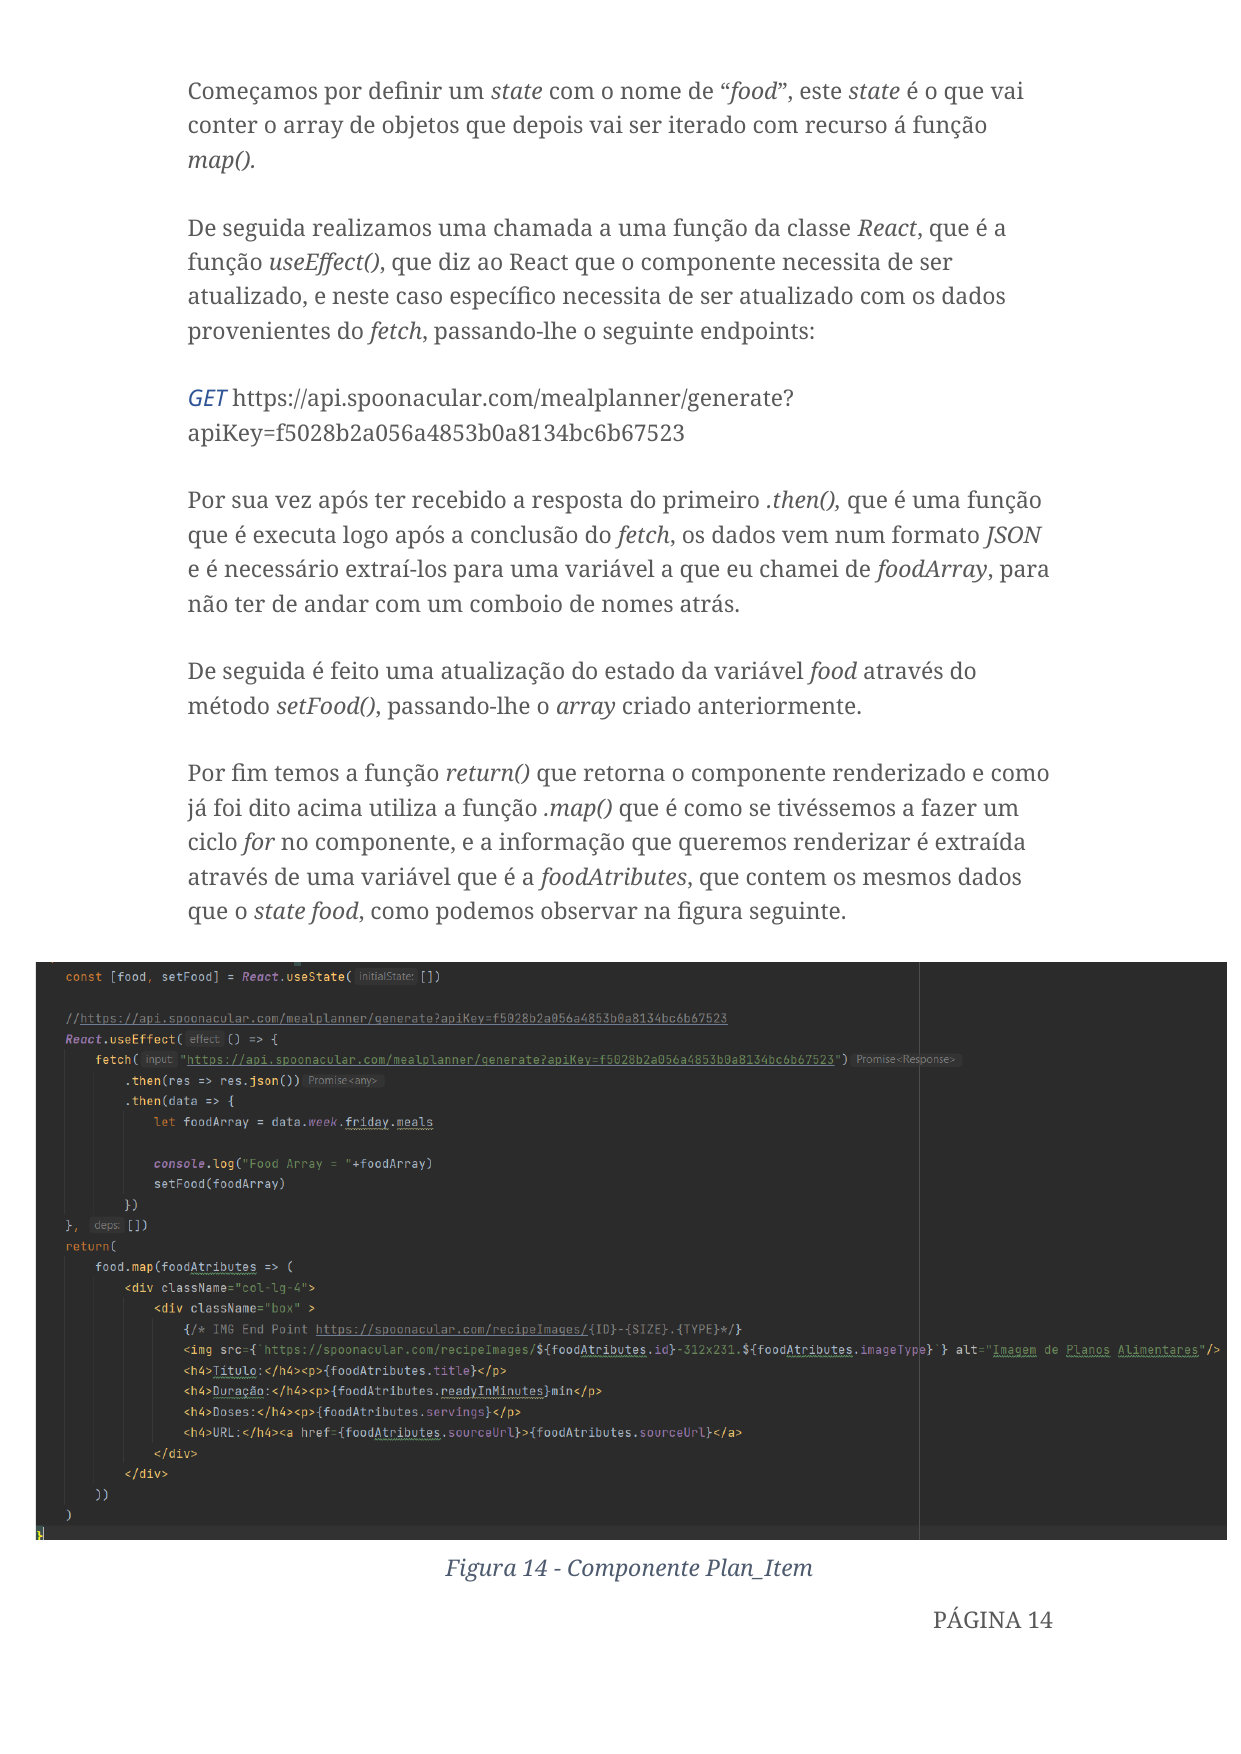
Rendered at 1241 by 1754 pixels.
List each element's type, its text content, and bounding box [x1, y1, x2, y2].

text Por sua vez após ter recebido a resposta do primeiro .then(), que é uma função que é executa logo após a conclusão do fetch, os dados vem num formato JSON e é necessário extraí-los para uma variável a que eu chamei de foodArray, para não ter de andar com um comboio de nomes atrás. [187, 484, 1053, 619]
text Por fim temos a função return() que retorna o componente renderizado e como já foi dito acima utiliza a função .map() que é como se tivéssemos a fazer um ciclo for no componente, e a informação que queremos renderizar é extraída através de uma variável que é a foodAtributes, que contem os mesmos dados que o state food, como podemos observar na figura seguinte. [187, 757, 1053, 926]
text GET https://api.spoonacular.com/mealplanner/generate?apiKey=f5028b2a056a4853b0a8134bc6b67523 [187, 382, 1053, 448]
text De seguida é feito uma atualização do estado da variável food através do método setFood(), passando-lhe o array criado anteriormente. [187, 655, 1053, 721]
text Começamos por definir um state com o nome de “food”, este state é o que vai conter o array de objetos que depois vai ser iterado com recurso á função map(). [187, 75, 1053, 175]
text De seguida realizamos uma chamada a uma função da classe React, que é a função useEffect(), que diz ao React que o componente necessita de ser atualizado, e neste caso específico necessita de ser atualizado com os dados provenientes do fetch, passando-lhe o seguinte endpoints: [187, 211, 1053, 346]
table_header Figura 14 - Componente Plan_Item [25, 950, 1237, 1583]
